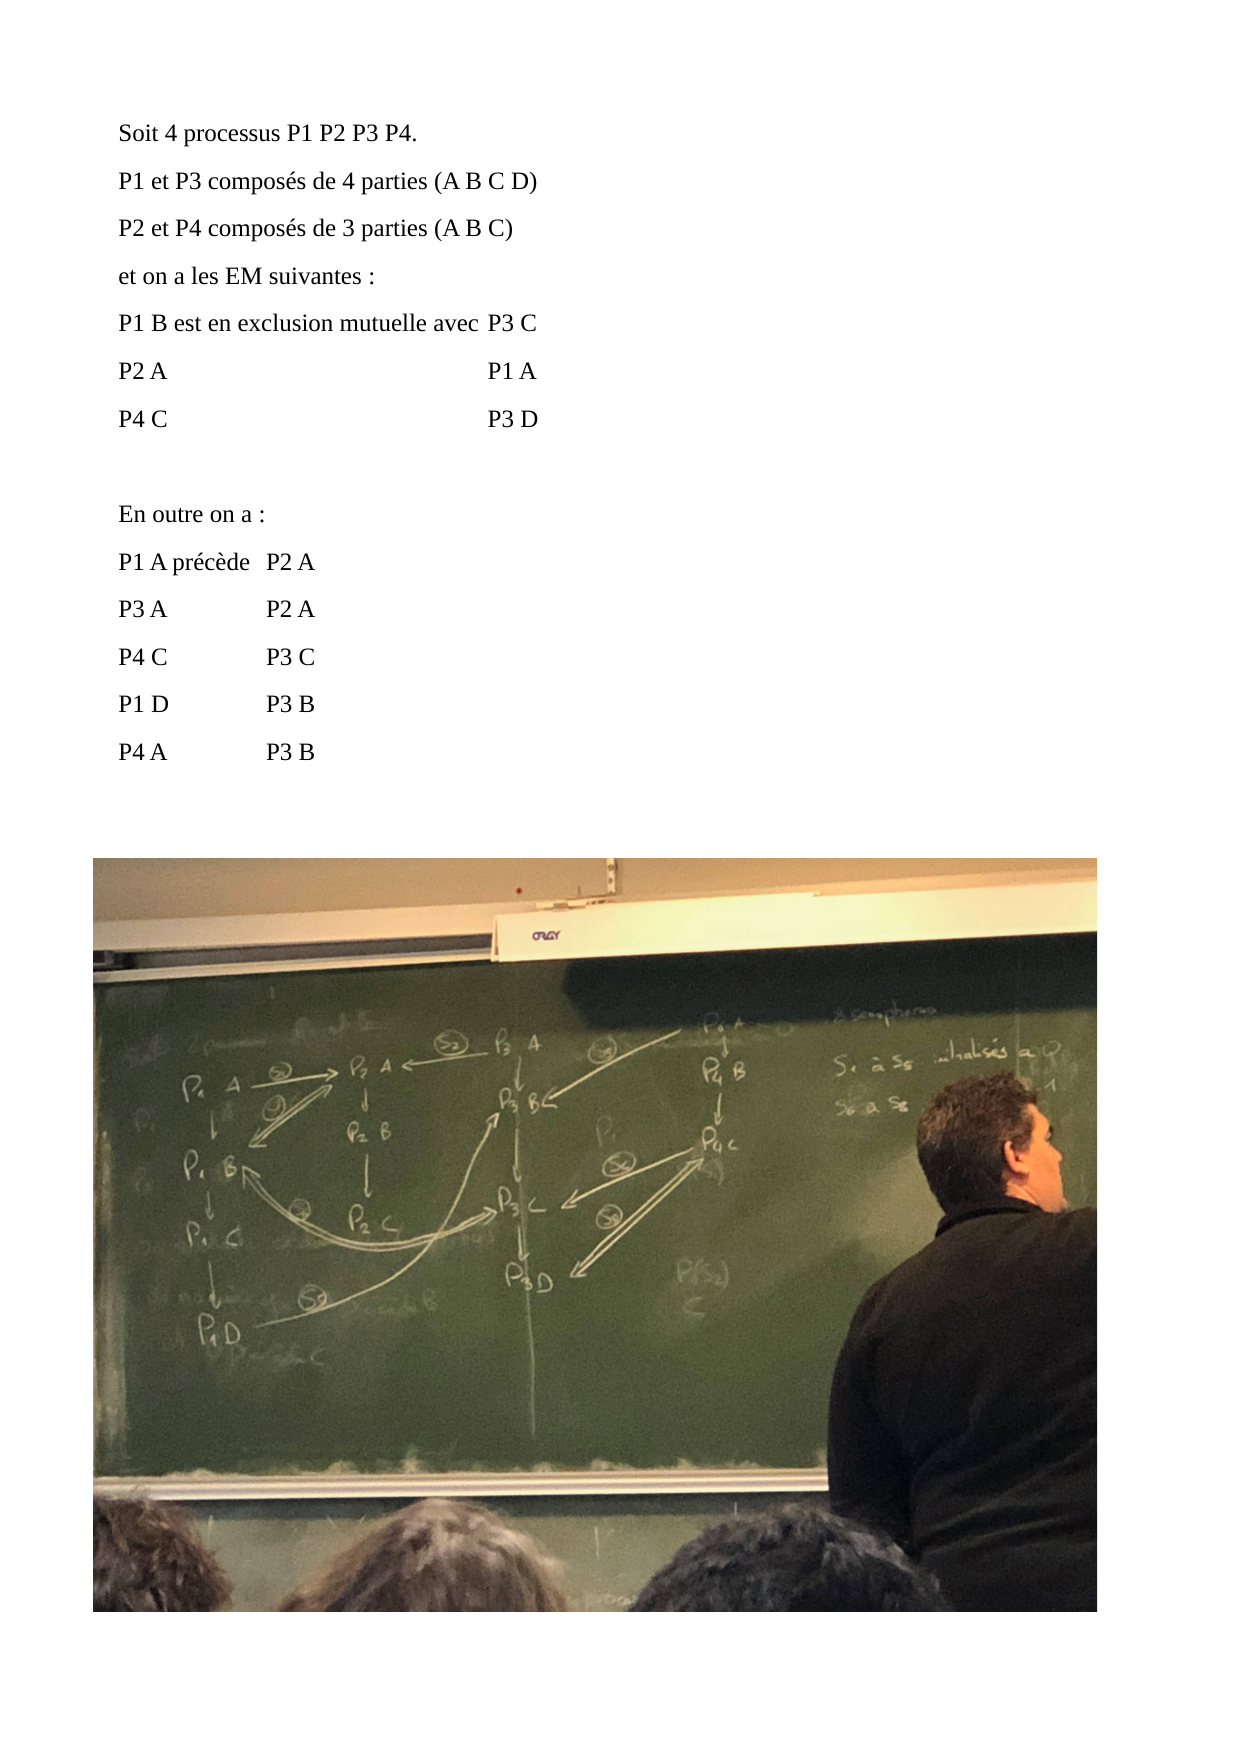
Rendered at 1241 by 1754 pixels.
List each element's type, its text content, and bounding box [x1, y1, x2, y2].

text P3 A P2 A [118, 594, 1122, 623]
text En outre on a : [118, 499, 1122, 528]
text P2 A P1 A [118, 356, 1122, 385]
text P4 A P3 B [118, 737, 1122, 766]
text P4 C P3 D [118, 404, 1122, 432]
text Soit 4 processus P1 P2 P3 P4. [118, 118, 1122, 147]
text P1 B est en exclusion mutuelle avec P3 C [118, 308, 1122, 337]
text P1 D P3 B [118, 689, 1122, 718]
text P1 A précède P2 A [118, 547, 1122, 575]
picture [93, 858, 1098, 1612]
text P1 et P3 composés de 4 parties (A B C D) [118, 166, 1122, 194]
text P2 et P4 composés de 3 parties (A B C) [118, 213, 1122, 242]
text et on a les EM suivantes : [118, 261, 1122, 290]
text P4 C P3 C [118, 642, 1122, 671]
